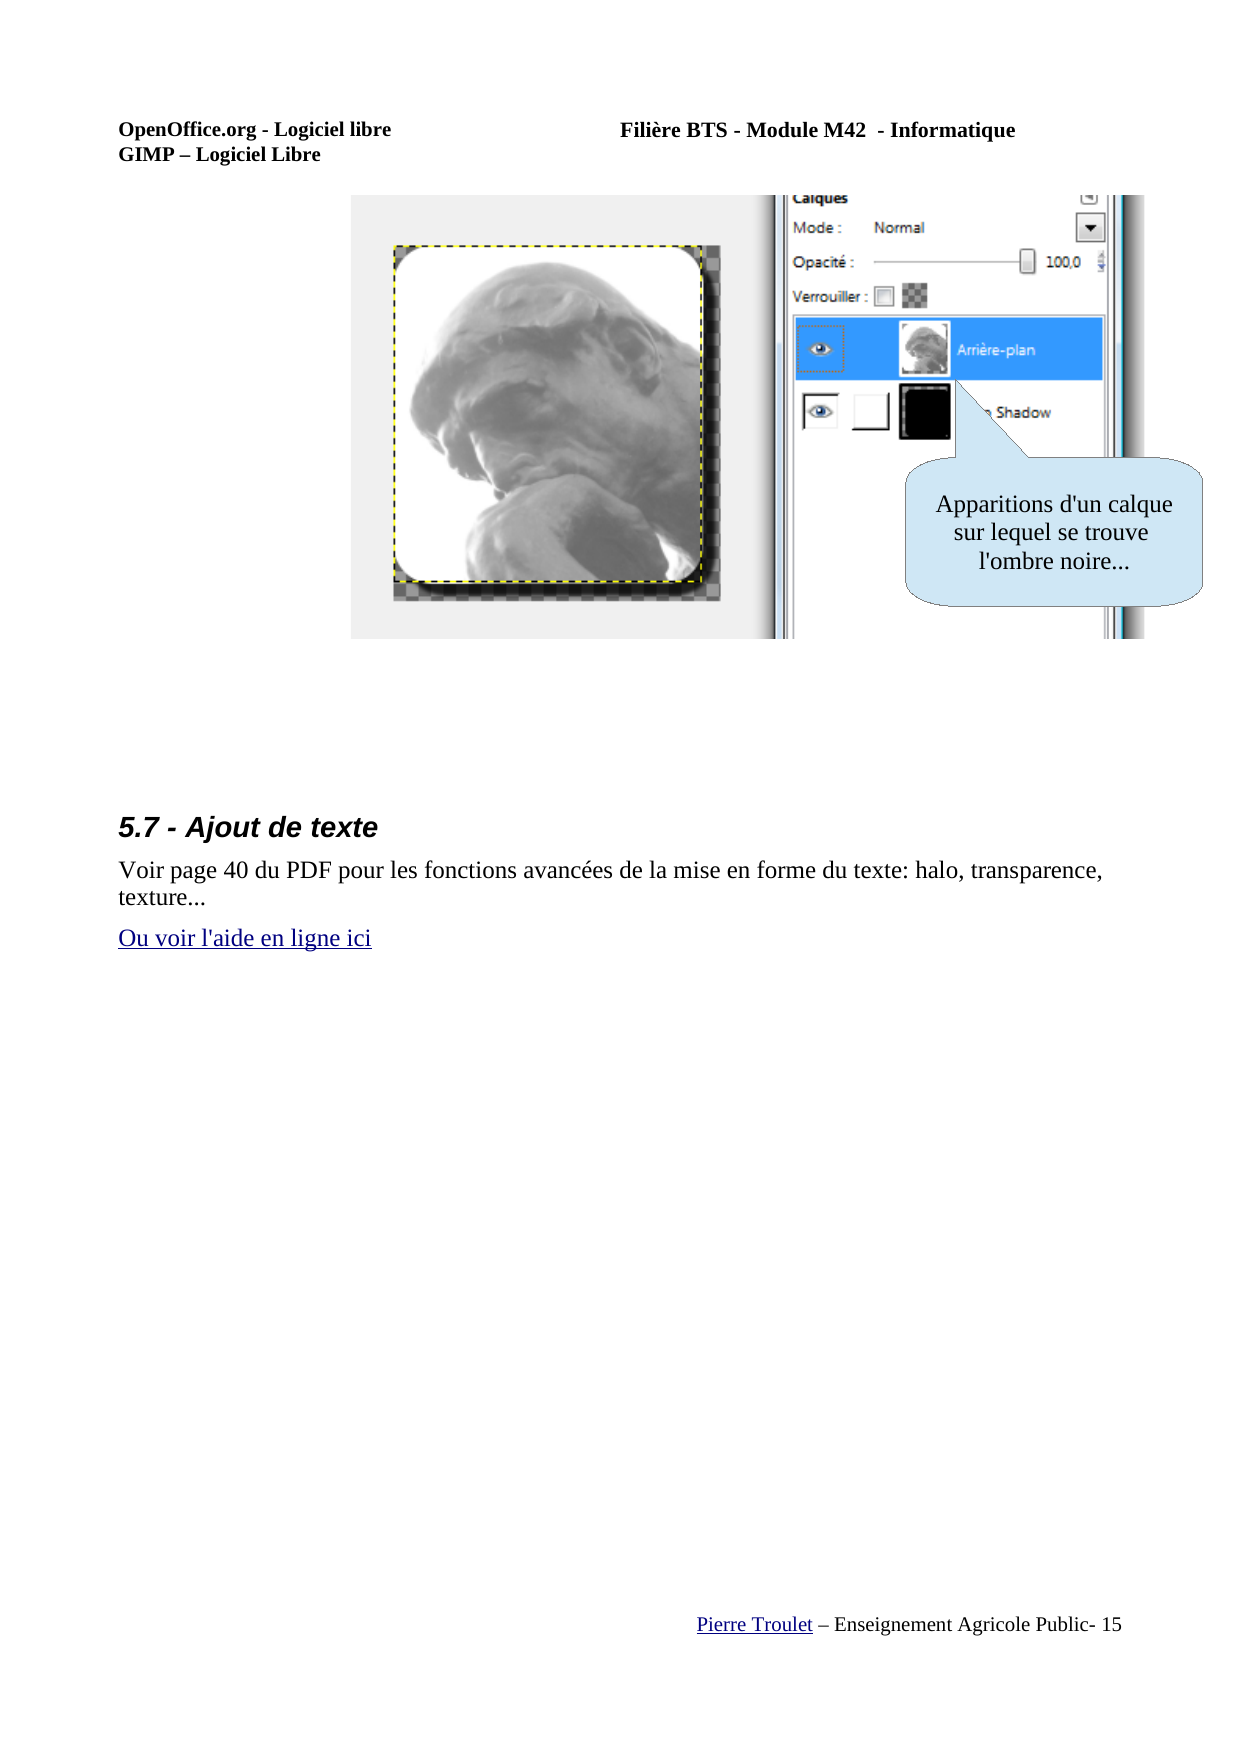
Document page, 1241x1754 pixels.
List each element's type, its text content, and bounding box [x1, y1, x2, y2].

text Voir page 40 du PDF pour les fonctions avancées de la mise en forme du texte: halo, transparence, texture... [118, 856, 1122, 911]
text Ou voir l'aide en ligne ici [118, 924, 1122, 951]
picture [350, 195, 1145, 639]
subtitle Ajout de texte [118, 811, 1122, 843]
